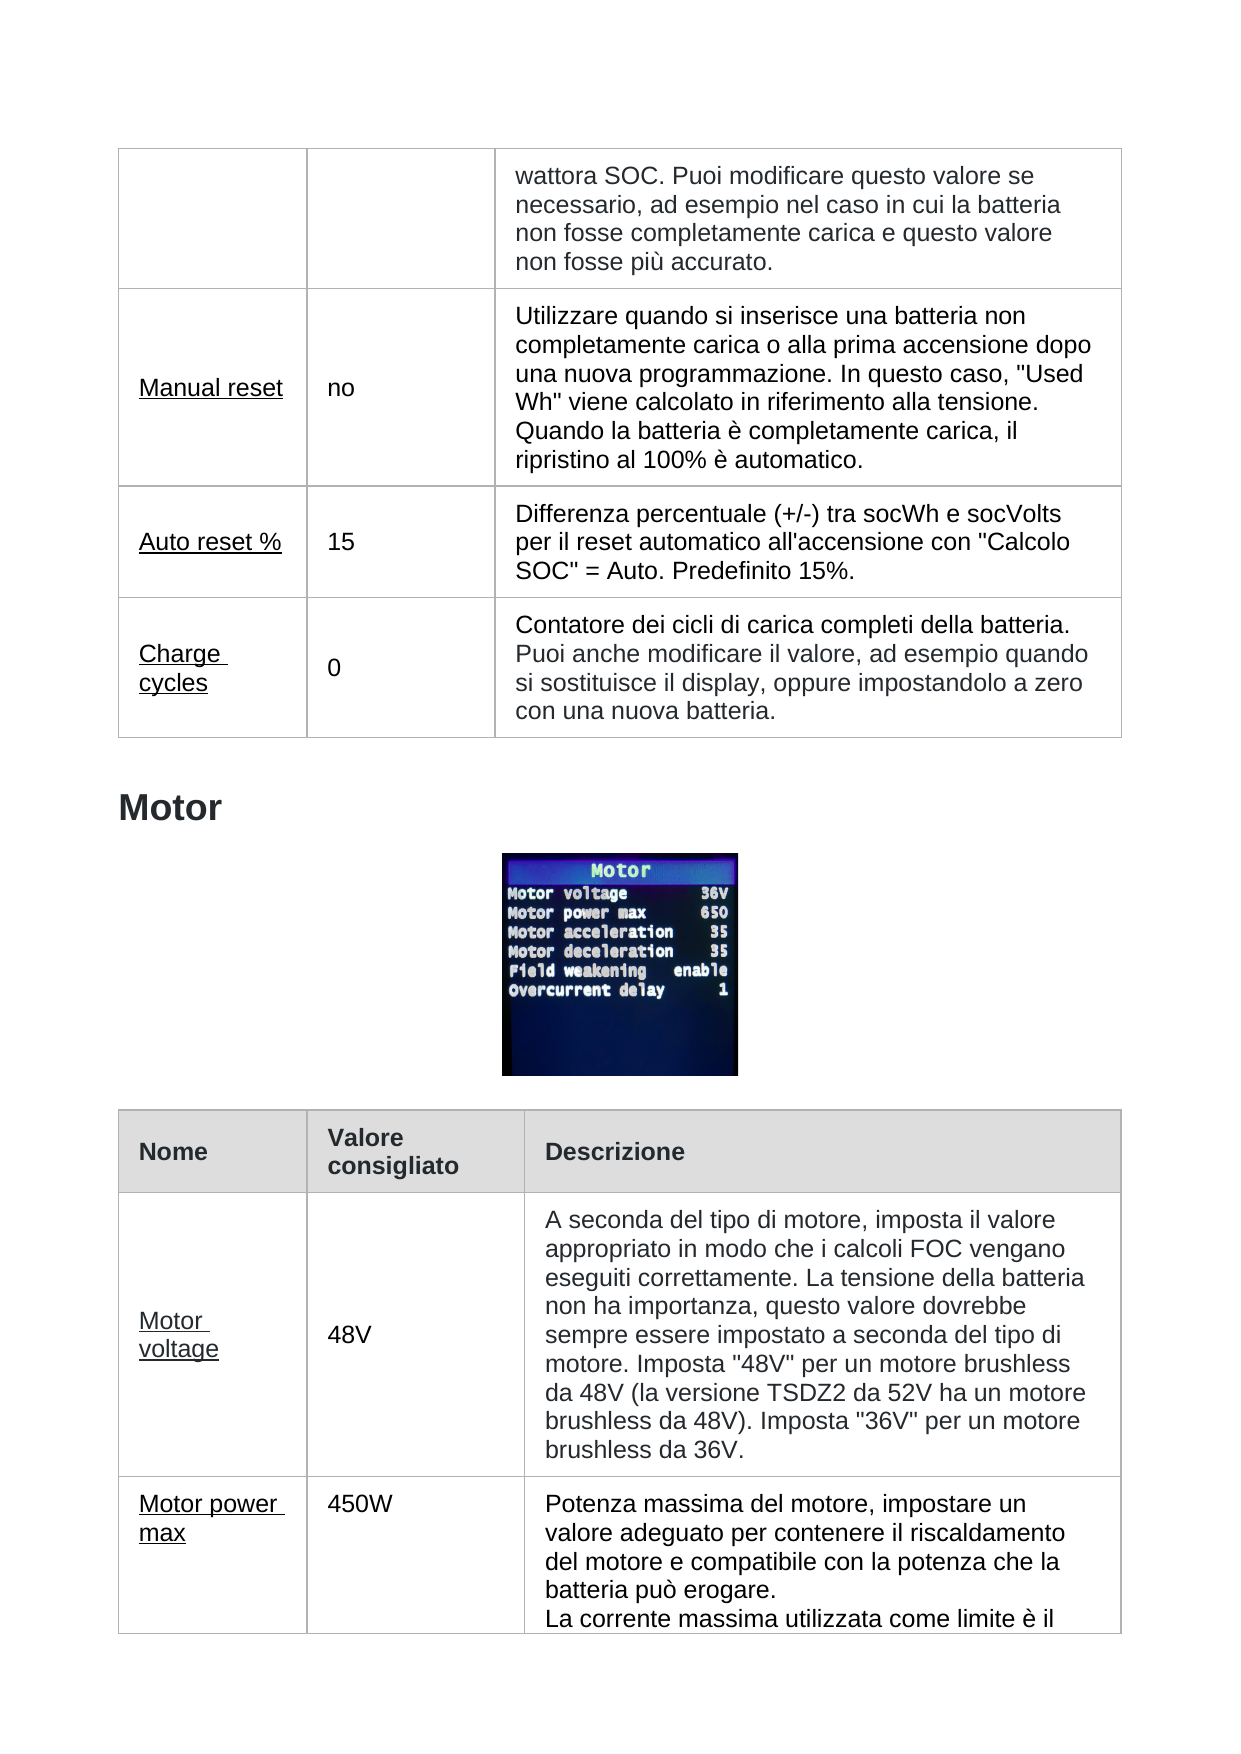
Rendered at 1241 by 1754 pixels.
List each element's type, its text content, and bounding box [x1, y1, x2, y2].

text Motor [118, 786, 1122, 829]
table_cell Potenza massima del motore, impostare un valore adeguato per contenere il riscaldamento del motore e compatibile con la potenza che la batteria può erogare. La corrente massima utilizzata come limite è il [525, 1477, 1120, 1633]
table_header Valore consigliato [308, 1111, 524, 1192]
table_cell Contatore dei cicli di carica completi della batteria. Puoi anche modificare il valore, ad esempio quando si sostituisce il display, oppure impostandolo a zero con una nuova batteria. [496, 598, 1121, 737]
picture [502, 853, 739, 1076]
table_header Descrizione [525, 1111, 1120, 1192]
table_cell Motor voltage [119, 1193, 306, 1476]
table_cell Utilizzare quando si inserisce una batteria non completamente carica o alla prima accensione dopo una nuova programmazione. In questo caso, "Used Wh" viene calcolato in riferimento alla tensione. Quando la batteria è completamente carica, il ripristino al 100% è automatico. [496, 289, 1121, 485]
table_cell A seconda del tipo di motore, imposta il valore appropriato in modo che i calcoli FOC vengano eseguiti correttamente. La tensione della batteria non ha importanza, questo valore dovrebbe sempre essere impostato a seconda del tipo di motore. Imposta "48V" per un motore brushless da 48V (la versione TSDZ2 da 52V ha un motore brushless da 48V). Imposta "36V" per un motore brushless da 36V. [525, 1193, 1120, 1476]
table_cell 15 [308, 487, 494, 597]
table_cell Auto reset % [119, 487, 306, 597]
table_cell Charge cycles [119, 598, 306, 737]
table_cell Differenza percentuale (+/-) tra socWh e socVolts per il reset automatico all'accensione con "Calcolo SOC" = Auto. Predefinito 15%. [496, 487, 1121, 597]
table_cell 0 [308, 598, 494, 737]
table_cell Motor power max [119, 1477, 306, 1633]
table_header Nome [119, 1111, 306, 1192]
table_cell [119, 149, 306, 288]
table_cell wattora SOC. Puoi modificare questo valore se necessario, ad esempio nel caso in cui la batteria non fosse completamente carica e questo valore non fosse più accurato. [496, 149, 1121, 288]
table_cell Manual reset [119, 289, 306, 485]
table_cell 450W [308, 1477, 524, 1633]
table_cell [308, 149, 494, 288]
table_cell 48V [308, 1193, 524, 1476]
table_cell no [308, 289, 494, 485]
